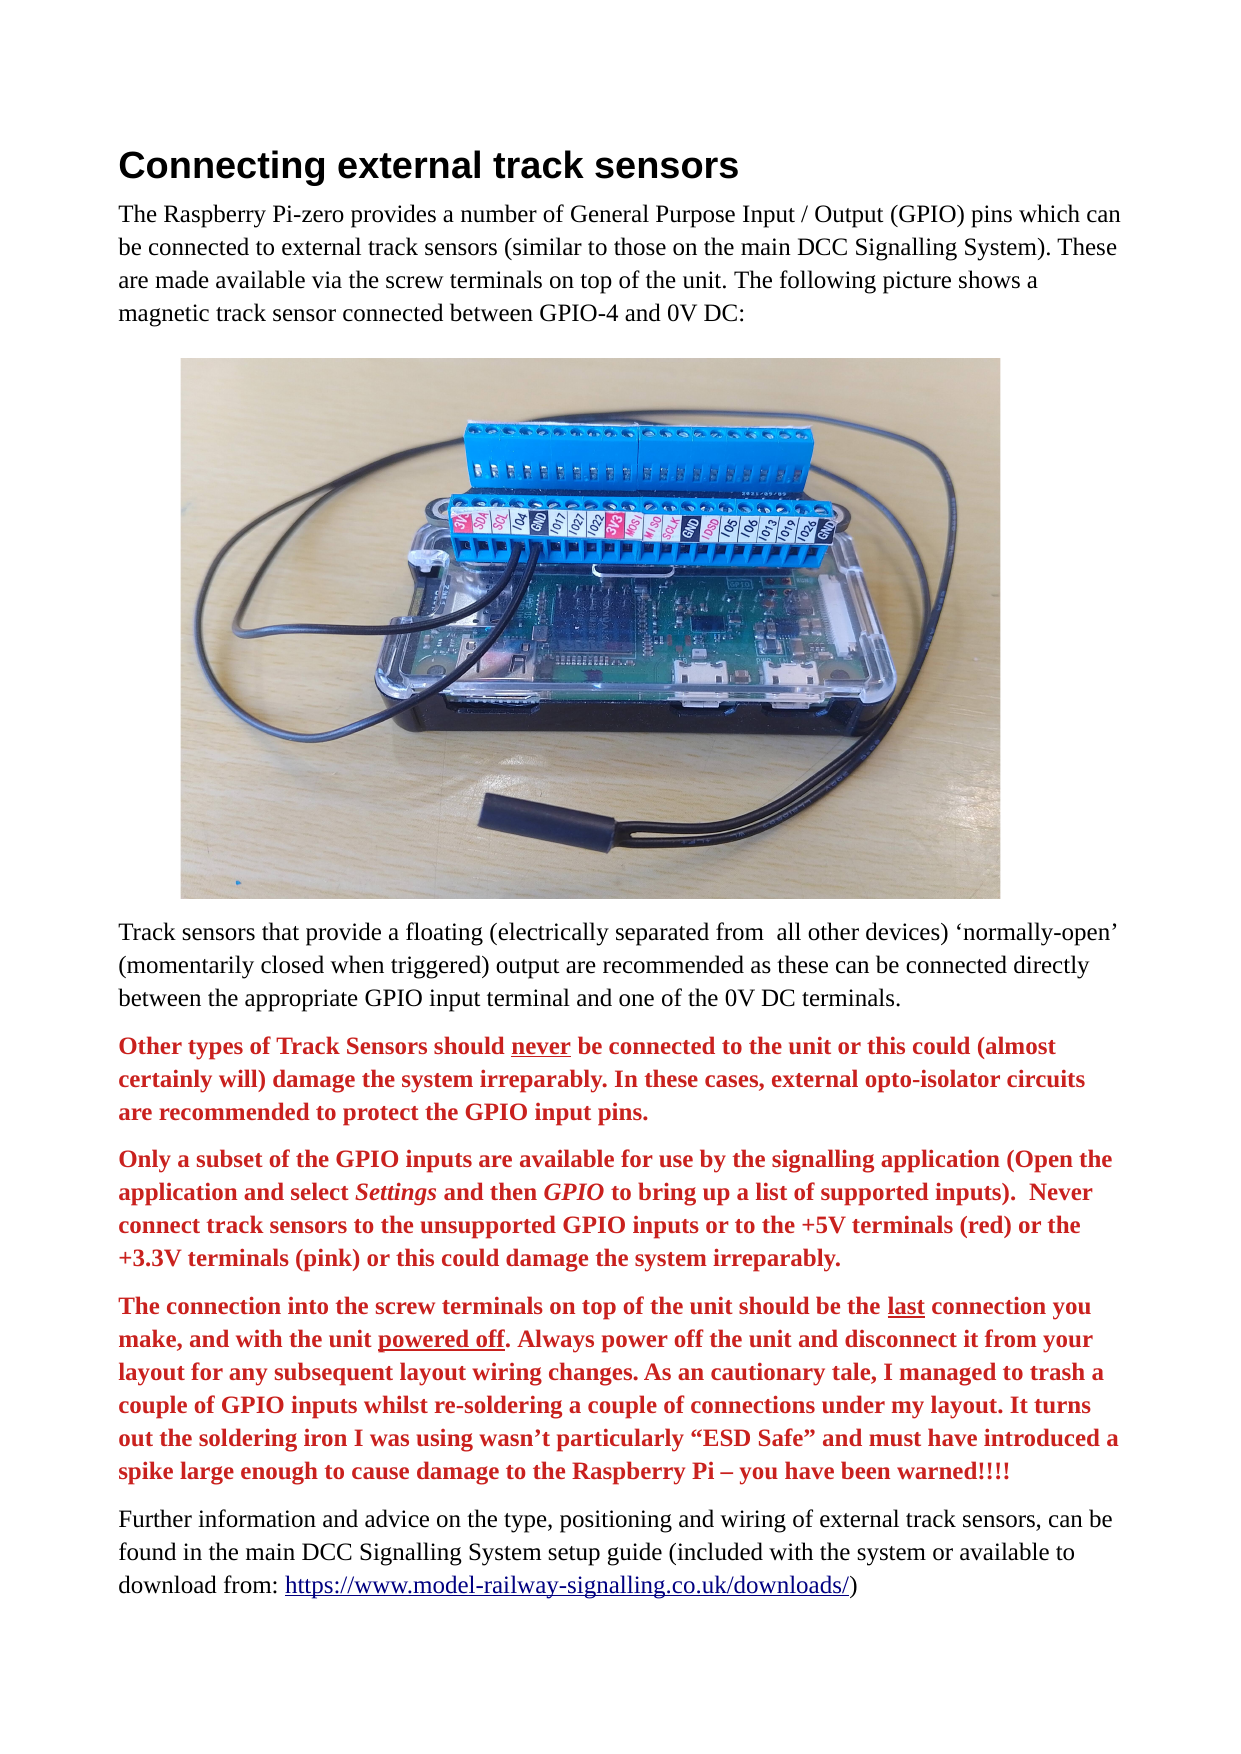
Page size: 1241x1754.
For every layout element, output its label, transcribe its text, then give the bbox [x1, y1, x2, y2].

picture [180, 358, 1001, 899]
subtitle Connecting external track sensors [118, 143, 1122, 187]
text The connection into the screw terminals on top of the unit should be the last connection you make, and with the unit powered off. Always power off the unit and disconnect it from your layout for any subsequent layout wiring changes. As an cautionary tale, I managed to trash a couple of GPIO inputs whilst re-soldering a couple of connections under my layout. It turns out the soldering iron I was using wasn’t particularly “ESD Safe” and must have introduced a spike large enough to cause damage to the Raspberry Pi – you have been warned!!!! [118, 1291, 1122, 1485]
text Other types of Track Sensors should never be connected to the unit or this could (almost certainly will) damage the system irreparably. In these cases, external opto-isolator circuits are recommended to protect the GPIO input pins. [118, 1031, 1122, 1126]
text Further information and advice on the type, positioning and wiring of external track sensors, can be found in the main DCC Signalling System setup guide (included with the system or available to download from: https://www.model-railway-signalling.co.uk/downloads/) [118, 1504, 1122, 1599]
text Only a subset of the GPIO inputs are available for use by the signalling application (Open the application and select Settings and then GPIO to bring up a list of supported inputs). Never connect track sensors to the unsupported GPIO inputs or to the +5V terminals (red) or the +3.3V terminals (pink) or this could damage the system irreparably. [118, 1144, 1122, 1272]
text The Raspberry Pi-zero provides a number of General Purpose Input / Output (GPIO) pins which can be connected to external track sensors (similar to those on the main DCC Signalling System). These are made available via the screw terminals on top of the unit. The following picture shows a magnetic track sensor connected between GPIO-4 and 0V DC: [118, 199, 1122, 327]
text Track sensors that provide a floating (electrically separated from all other devices) ‘normally-open’ (momentarily closed when triggered) output are recommended as these can be connected directly between the appropriate GPIO input terminal and one of the 0V DC terminals. [118, 917, 1122, 1012]
